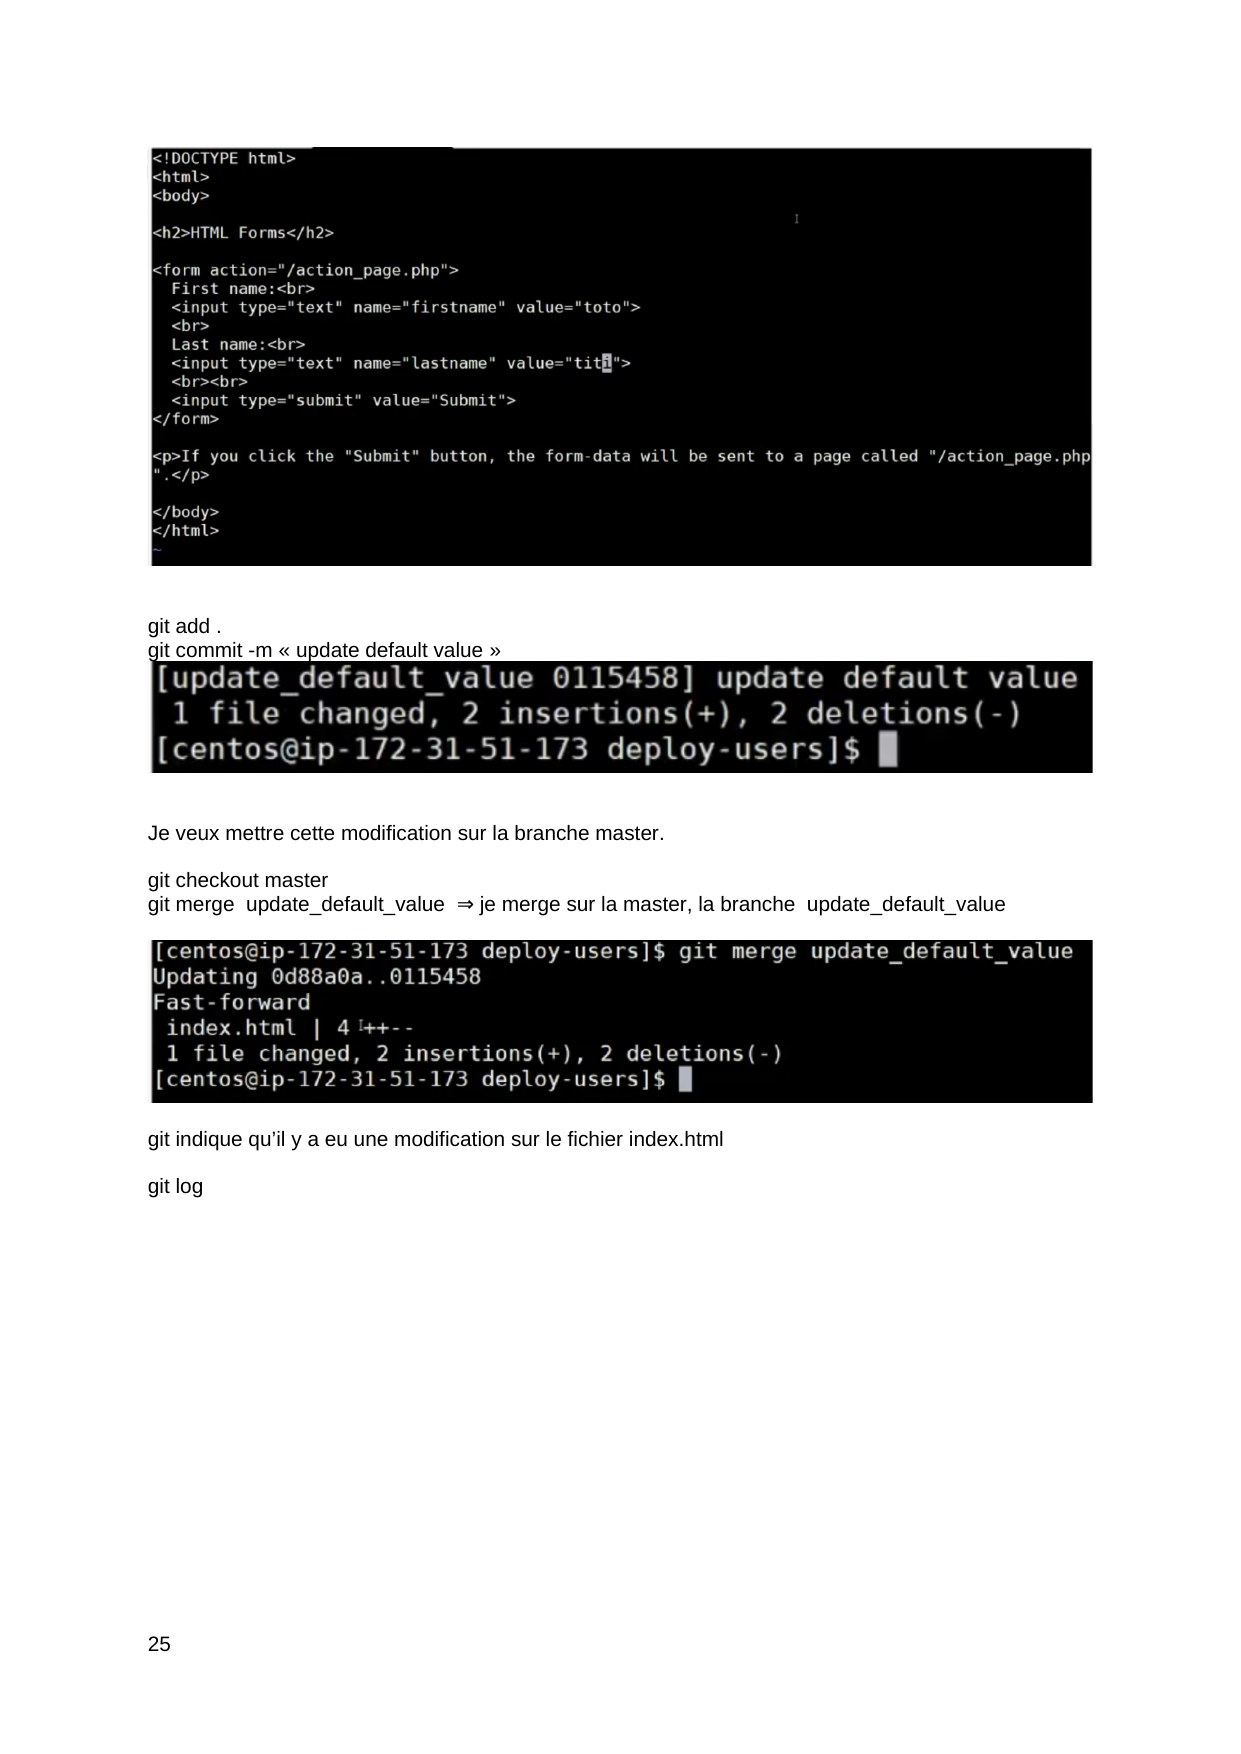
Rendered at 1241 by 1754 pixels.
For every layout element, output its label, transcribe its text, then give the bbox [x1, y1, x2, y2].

text git add . [148, 614, 1093, 638]
picture [147, 147, 1093, 566]
text git commit -m « update default value » [148, 638, 1093, 661]
picture [147, 940, 1093, 1103]
text git merge update_default_value ⇒ je merge sur la master, la branche update_default_value [148, 892, 1093, 916]
picture [147, 661, 1093, 773]
text Je veux mettre cette modification sur la branche master. [148, 820, 1093, 844]
text git log [148, 1174, 1093, 1198]
text git checkout master [148, 868, 1093, 892]
text git indique qu’il y a eu une modification sur le fichier index.html [148, 1126, 1093, 1150]
